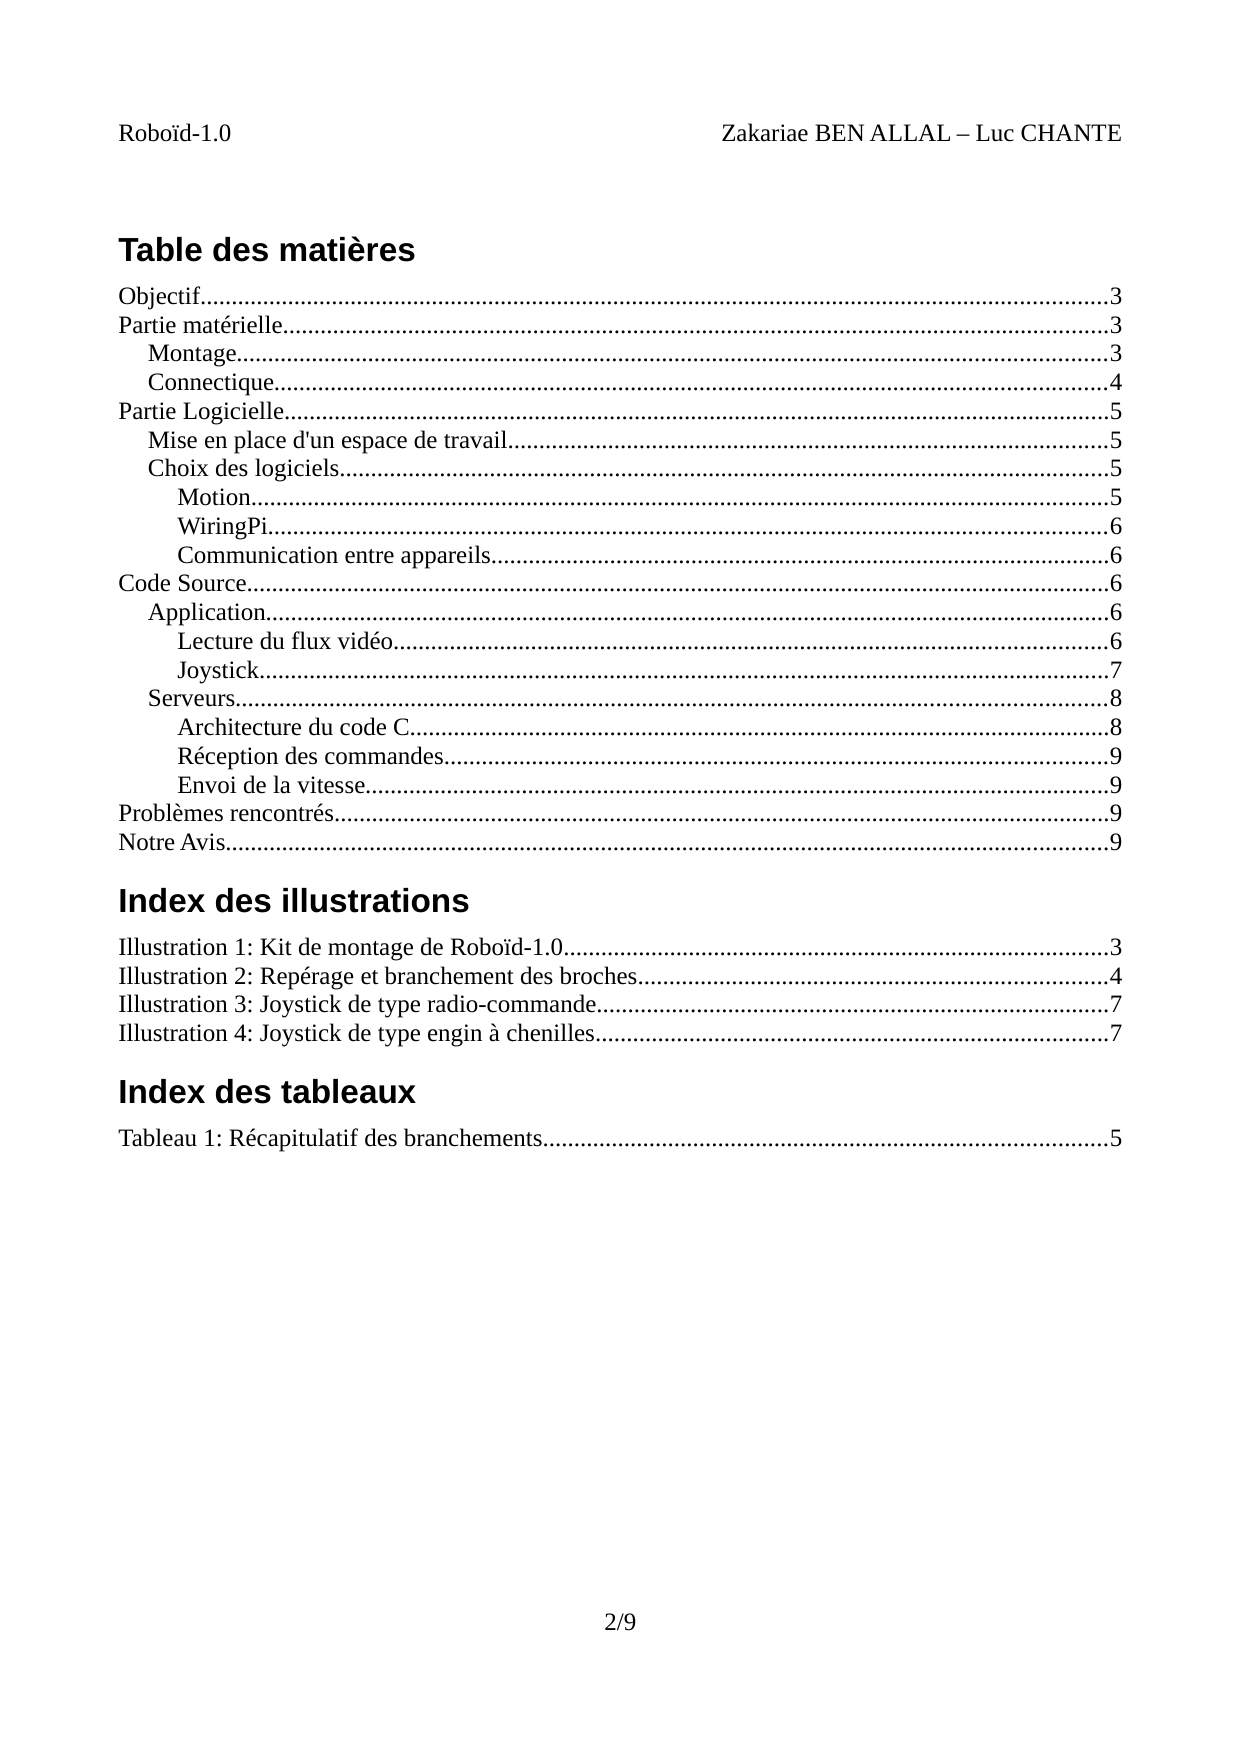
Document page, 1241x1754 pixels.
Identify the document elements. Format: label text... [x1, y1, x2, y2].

text Lecture du flux vidéo 6 [177, 626, 1122, 655]
text Application 6 [148, 597, 1122, 626]
subtitle Index des illustrations [118, 881, 1122, 919]
text Problèmes rencontrés 9 [118, 798, 1122, 827]
text Réception des commandes 9 [177, 741, 1122, 770]
text WiringPi 6 [177, 511, 1122, 540]
text Choix des logiciels 5 [148, 453, 1122, 482]
text Envoi de la vitesse 9 [177, 770, 1122, 798]
subtitle Index des tableaux [118, 1072, 1122, 1110]
text Partie Logicielle 5 [118, 396, 1122, 425]
subtitle Table des matières [118, 230, 1122, 268]
text Montage 3 [148, 338, 1122, 367]
text Illustration 2: Repérage et branchement des broches 4 [118, 961, 1122, 989]
text Joystick 7 [177, 655, 1122, 683]
text Architecture du code C 8 [177, 712, 1122, 741]
text Illustration 4: Joystick de type engin à chenilles 7 [118, 1018, 1122, 1047]
text Objectif 3 [118, 281, 1122, 310]
text Connectique 4 [148, 367, 1122, 396]
text Code Source 6 [118, 568, 1122, 597]
text Illustration 1: Kit de montage de Roboïd-1.0 3 [118, 932, 1122, 961]
text Serveurs 8 [148, 683, 1122, 712]
text Communication entre appareils 6 [177, 540, 1122, 568]
text Tableau 1: Récapitulatif des branchements 5 [118, 1123, 1122, 1152]
text Notre Avis 9 [118, 827, 1122, 856]
text Partie matérielle 3 [118, 310, 1122, 338]
text Mise en place d'un espace de travail 5 [148, 425, 1122, 453]
text Illustration 3: Joystick de type radio-commande 7 [118, 989, 1122, 1018]
text Motion 5 [177, 482, 1122, 511]
